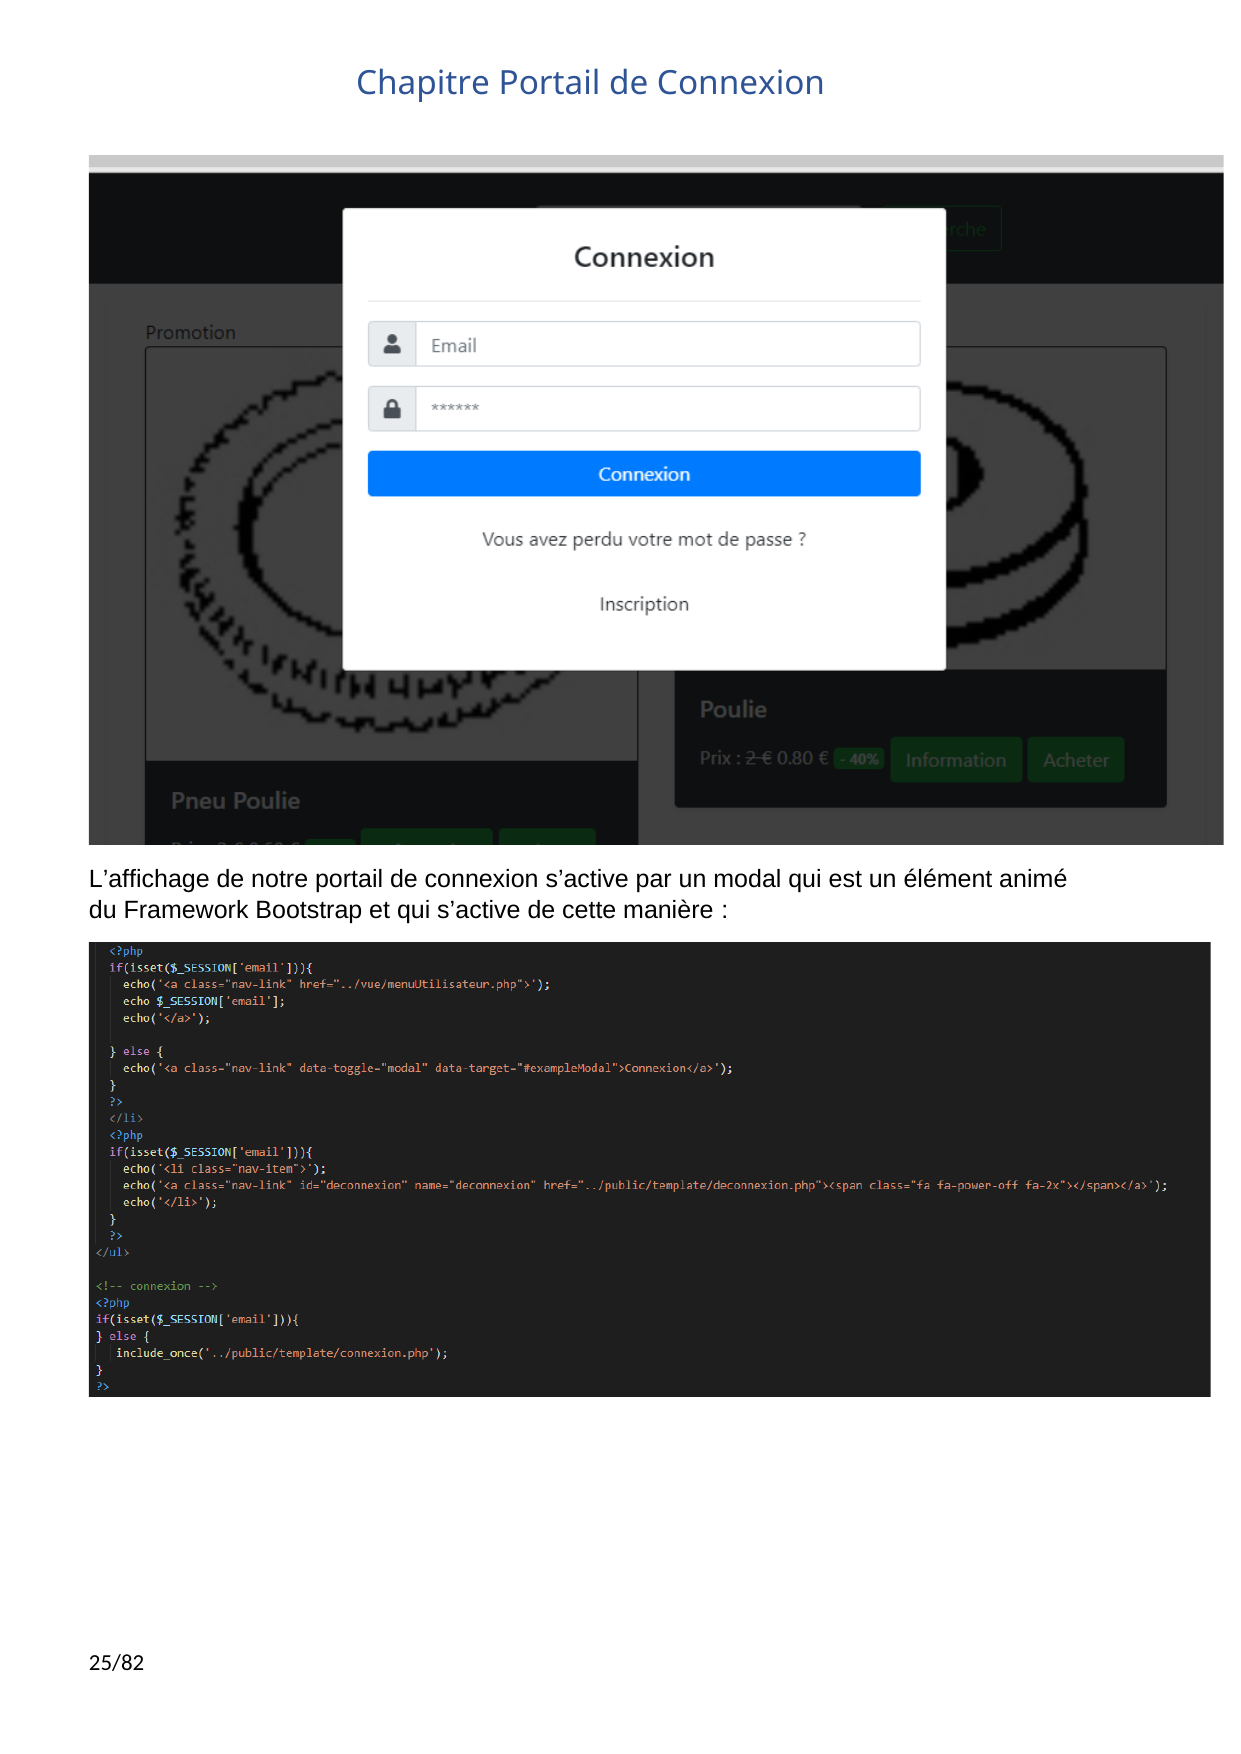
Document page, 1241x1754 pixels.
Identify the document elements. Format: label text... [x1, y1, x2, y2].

subtitle Chapitre Portail de Connexion [89, 59, 1092, 104]
picture [88, 155, 1224, 845]
text L’affichage de notre portail de connexion s’active par un modal qui est un élément animé du Framework Bootstrap et qui s’active de cette manière : [89, 864, 1092, 923]
picture [88, 942, 1211, 1397]
